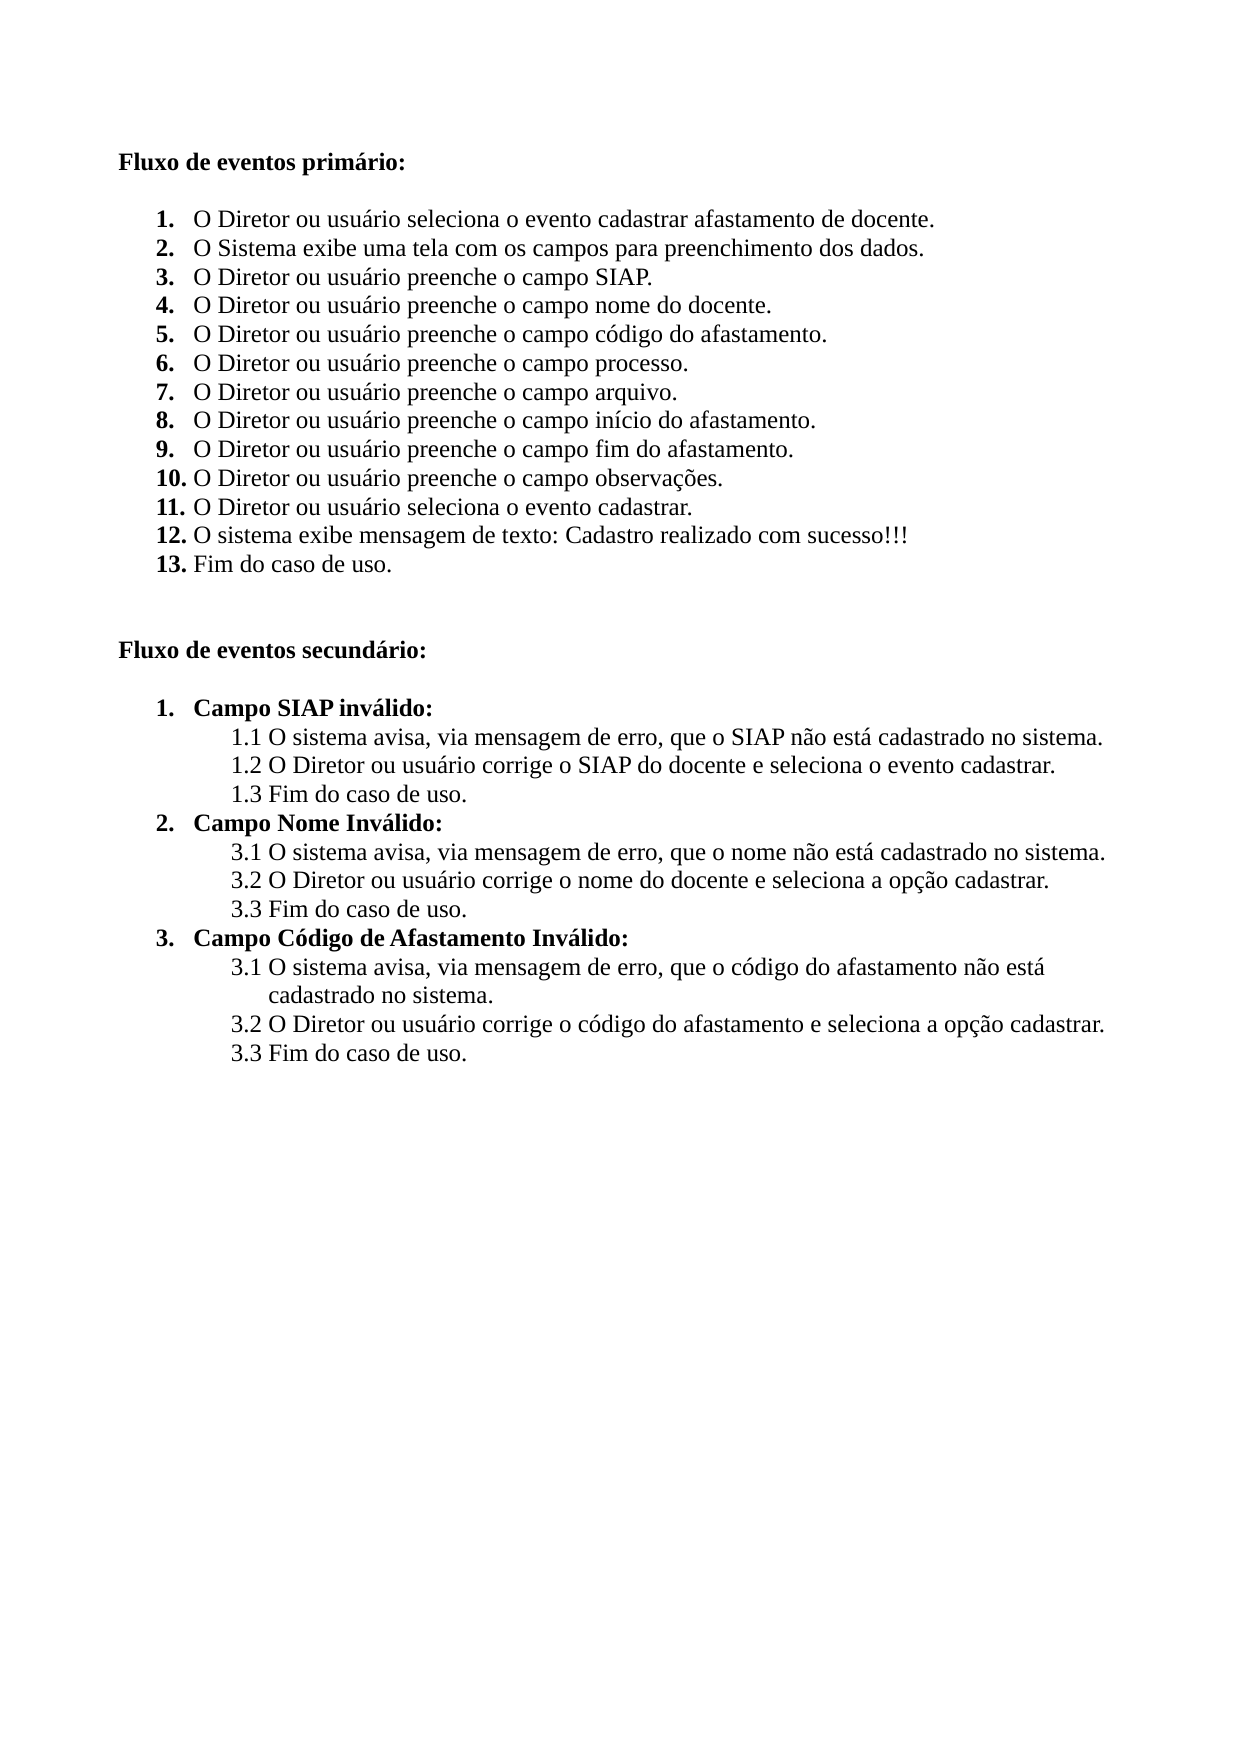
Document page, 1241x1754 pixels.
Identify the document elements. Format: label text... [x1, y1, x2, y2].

list Campo Código de Afastamento Inválido: [156, 923, 1122, 952]
list Campo Nome Inválido: [156, 808, 1122, 837]
list O Diretor ou usuário preenche o campo SIAP. [156, 262, 1122, 291]
list O Sistema exibe uma tela com os campos para preenchimento dos dados. [156, 233, 1122, 262]
text Fluxo de eventos primário: [118, 147, 1122, 176]
list O Diretor ou usuário seleciona o evento cadastrar. [156, 492, 1122, 521]
text Fluxo de eventos secundário: [118, 636, 1122, 664]
list Fim do caso de uso. [231, 1038, 1122, 1067]
list Fim do caso de uso. [156, 549, 1122, 578]
list O Diretor ou usuário corrige o SIAP do docente e seleciona o evento cadastrar. [231, 751, 1122, 779]
list O Diretor ou usuário corrige o código do afastamento e seleciona a opção cadastrar. [231, 1009, 1122, 1038]
list O Diretor ou usuário preenche o campo arquivo. [156, 377, 1122, 406]
list O Diretor ou usuário corrige o nome do docente e seleciona a opção cadastrar. [231, 866, 1122, 894]
list O Diretor ou usuário preenche o campo código do afastamento. [156, 319, 1122, 348]
list O sistema avisa, via mensagem de erro, que o nome não está cadastrado no sistema. [231, 837, 1122, 866]
list O Diretor ou usuário preenche o campo processo. [156, 348, 1122, 377]
list O Diretor ou usuário seleciona o evento cadastrar afastamento de docente. [156, 204, 1122, 233]
list O Diretor ou usuário preenche o campo observações. [156, 463, 1122, 492]
list Fim do caso de uso. [231, 894, 1122, 923]
list O sistema avisa, via mensagem de erro, que o código do afastamento não está cadastrado no sistema. [231, 952, 1122, 1009]
list O sistema avisa, via mensagem de erro, que o SIAP não está cadastrado no sistema. [231, 722, 1122, 751]
list Fim do caso de uso. [231, 779, 1122, 808]
list O sistema exibe mensagem de texto: Cadastro realizado com sucesso!!! [156, 521, 1122, 549]
list O Diretor ou usuário preenche o campo nome do docente. [156, 291, 1122, 319]
list O Diretor ou usuário preenche o campo início do afastamento. [156, 406, 1122, 434]
list O Diretor ou usuário preenche o campo fim do afastamento. [156, 434, 1122, 463]
list Campo SIAP inválido: [156, 693, 1122, 722]
